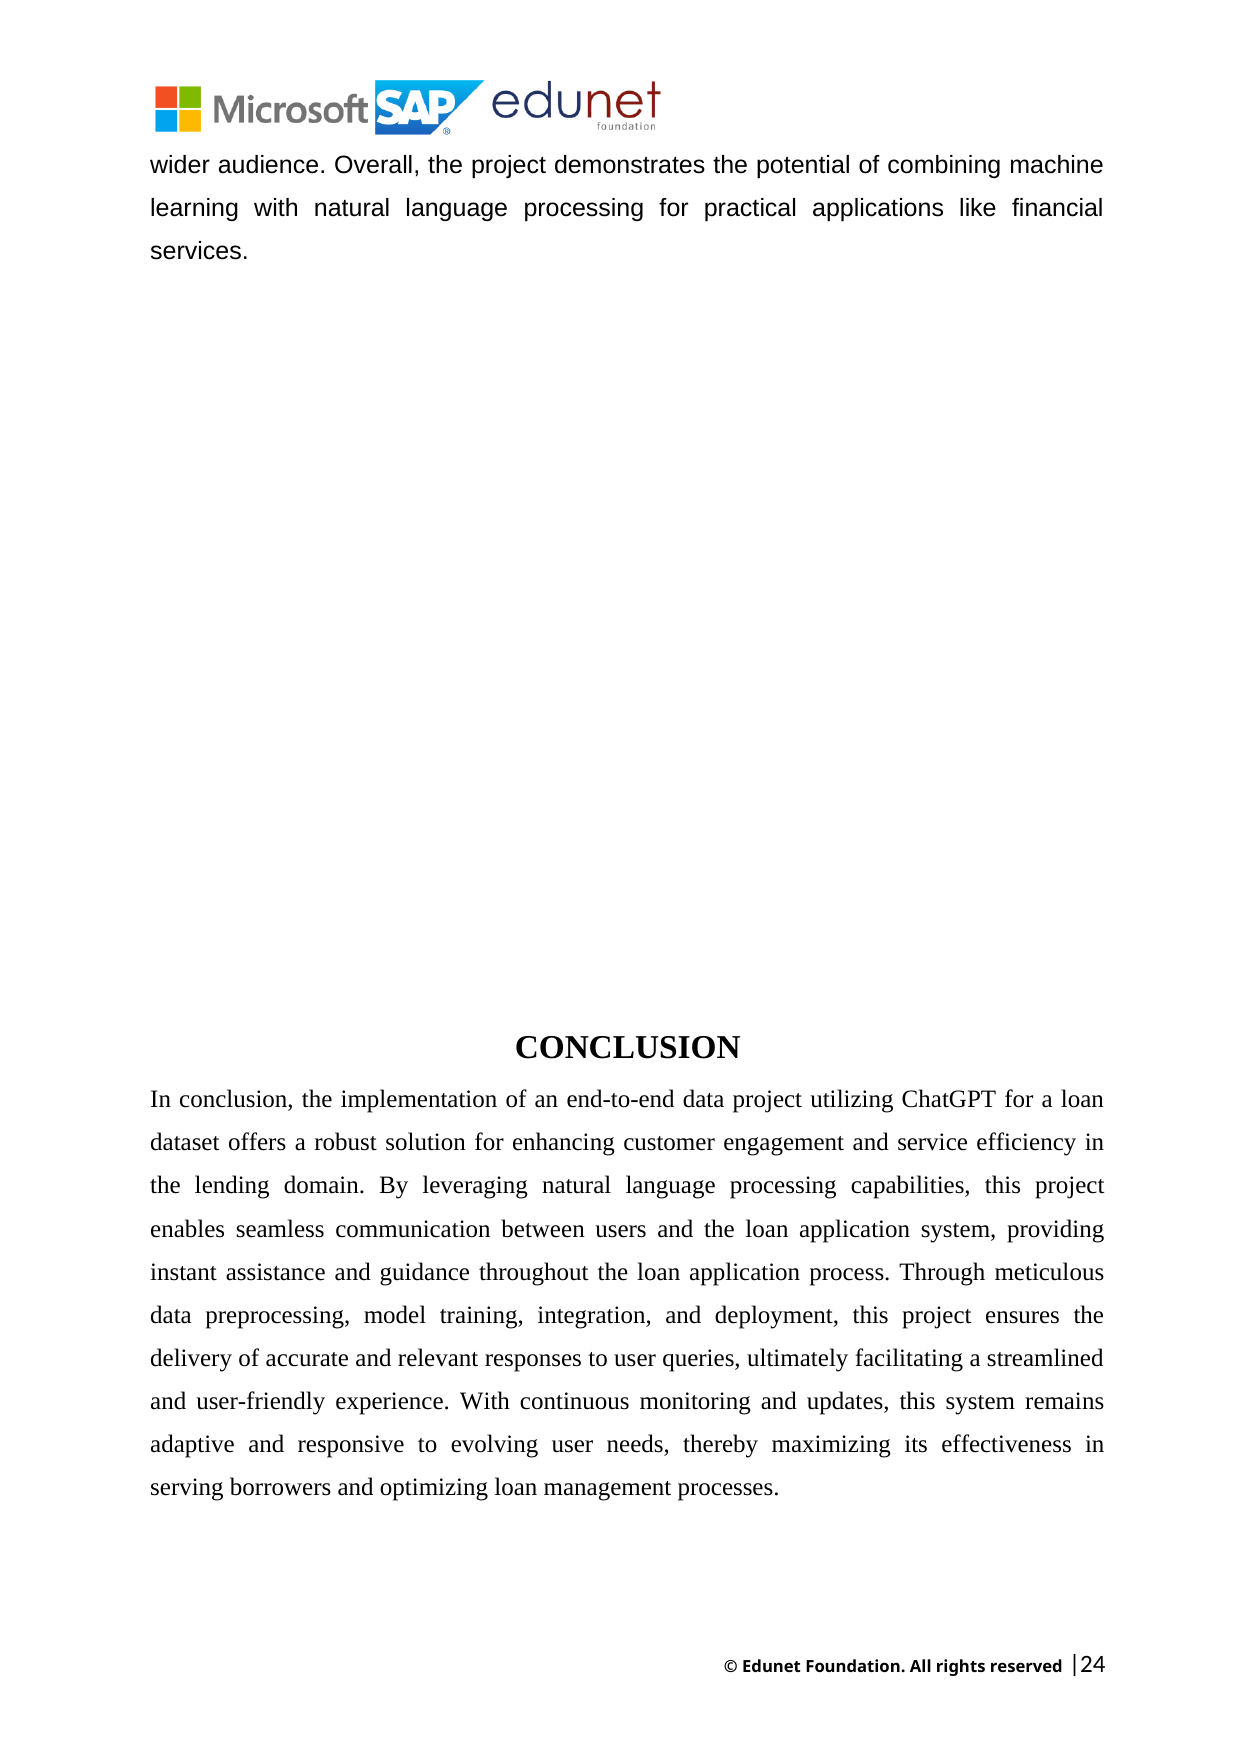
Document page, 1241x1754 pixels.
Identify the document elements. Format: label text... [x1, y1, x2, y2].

text In conclusion, the implementation of an end-to-end data project utilizing ChatGPT for a loan dataset offers a robust solution for enhancing customer engagement and service efficiency in the lending domain. By leveraging natural language processing capabilities, this project enables seamless communication between users and the loan application system, providing instant assistance and guidance throughout the loan application process. Through meticulous data preprocessing, model training, integration, and deployment, this project ensures the delivery of accurate and relevant responses to user queries, ultimately facilitating a streamlined and user-friendly experience. With continuous monitoring and updates, this system remains adaptive and responsive to evolving user needs, thereby maximizing its effectiveness in serving borrowers and optimizing loan management processes. [150, 1084, 1105, 1501]
text wider audience. Overall, the project demonstrates the potential of combining machine learning with natural language processing for practical applications like financial services. [150, 150, 1105, 265]
text CONCLUSION [150, 1027, 1105, 1065]
picture [150, 75, 668, 136]
